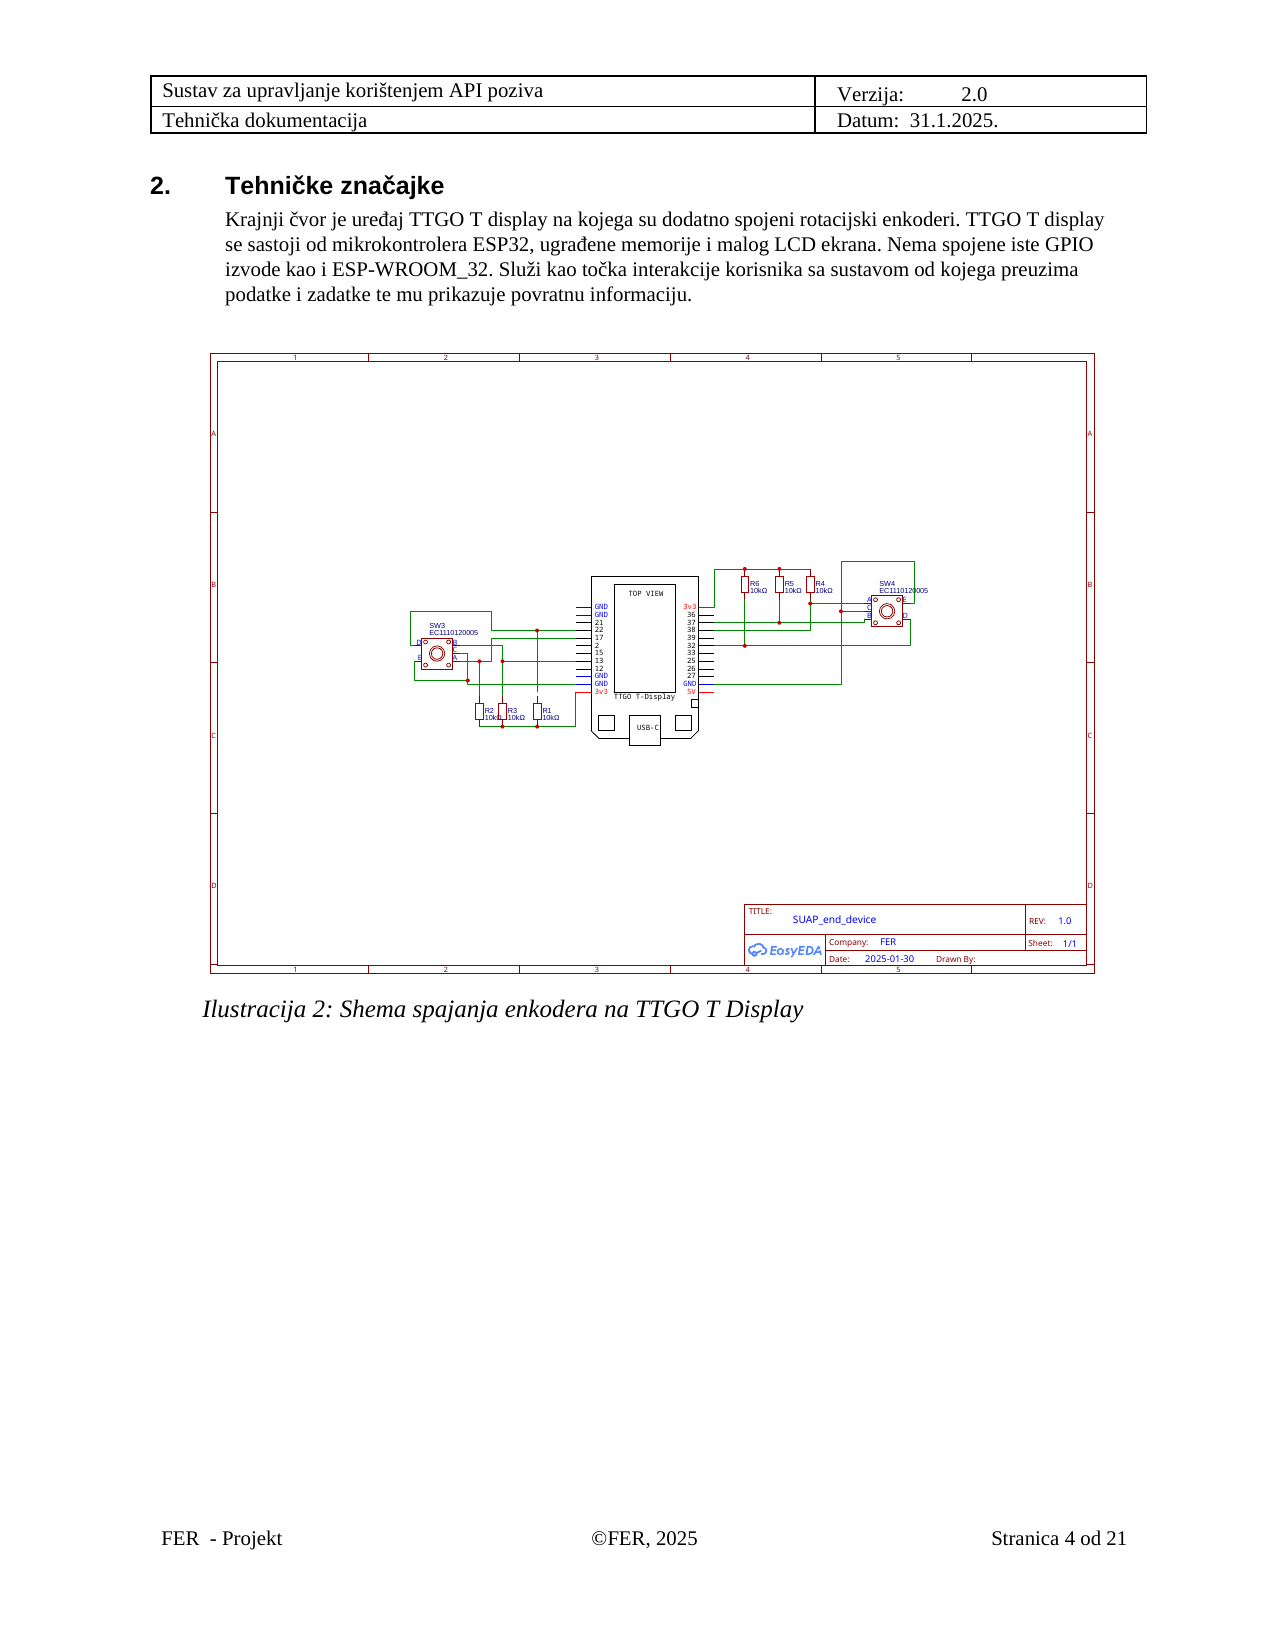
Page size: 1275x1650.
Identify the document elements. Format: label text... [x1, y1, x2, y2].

subtitle Tehničke značajke [150, 171, 1125, 200]
text Krajnji čvor je uređaj TTGO T display na kojega su dodatno spojeni rotacijski enkoderi. TTGO T display se sastoji od mikrokontrolera ESP32, ugrađene memorije i malog LCD ekrana. Nema spojene iste GPIO izvode kao i ESP-WROOM_32. Služi kao točka interakcije korisnika sa sustavom od kojega preuzima podatke i zadatke te mu prikazuje povratnu informaciju. [225, 206, 1125, 306]
text Ilustracija 2: Shema spajanja enkodera na TTGO T Display [202, 982, 1102, 1023]
